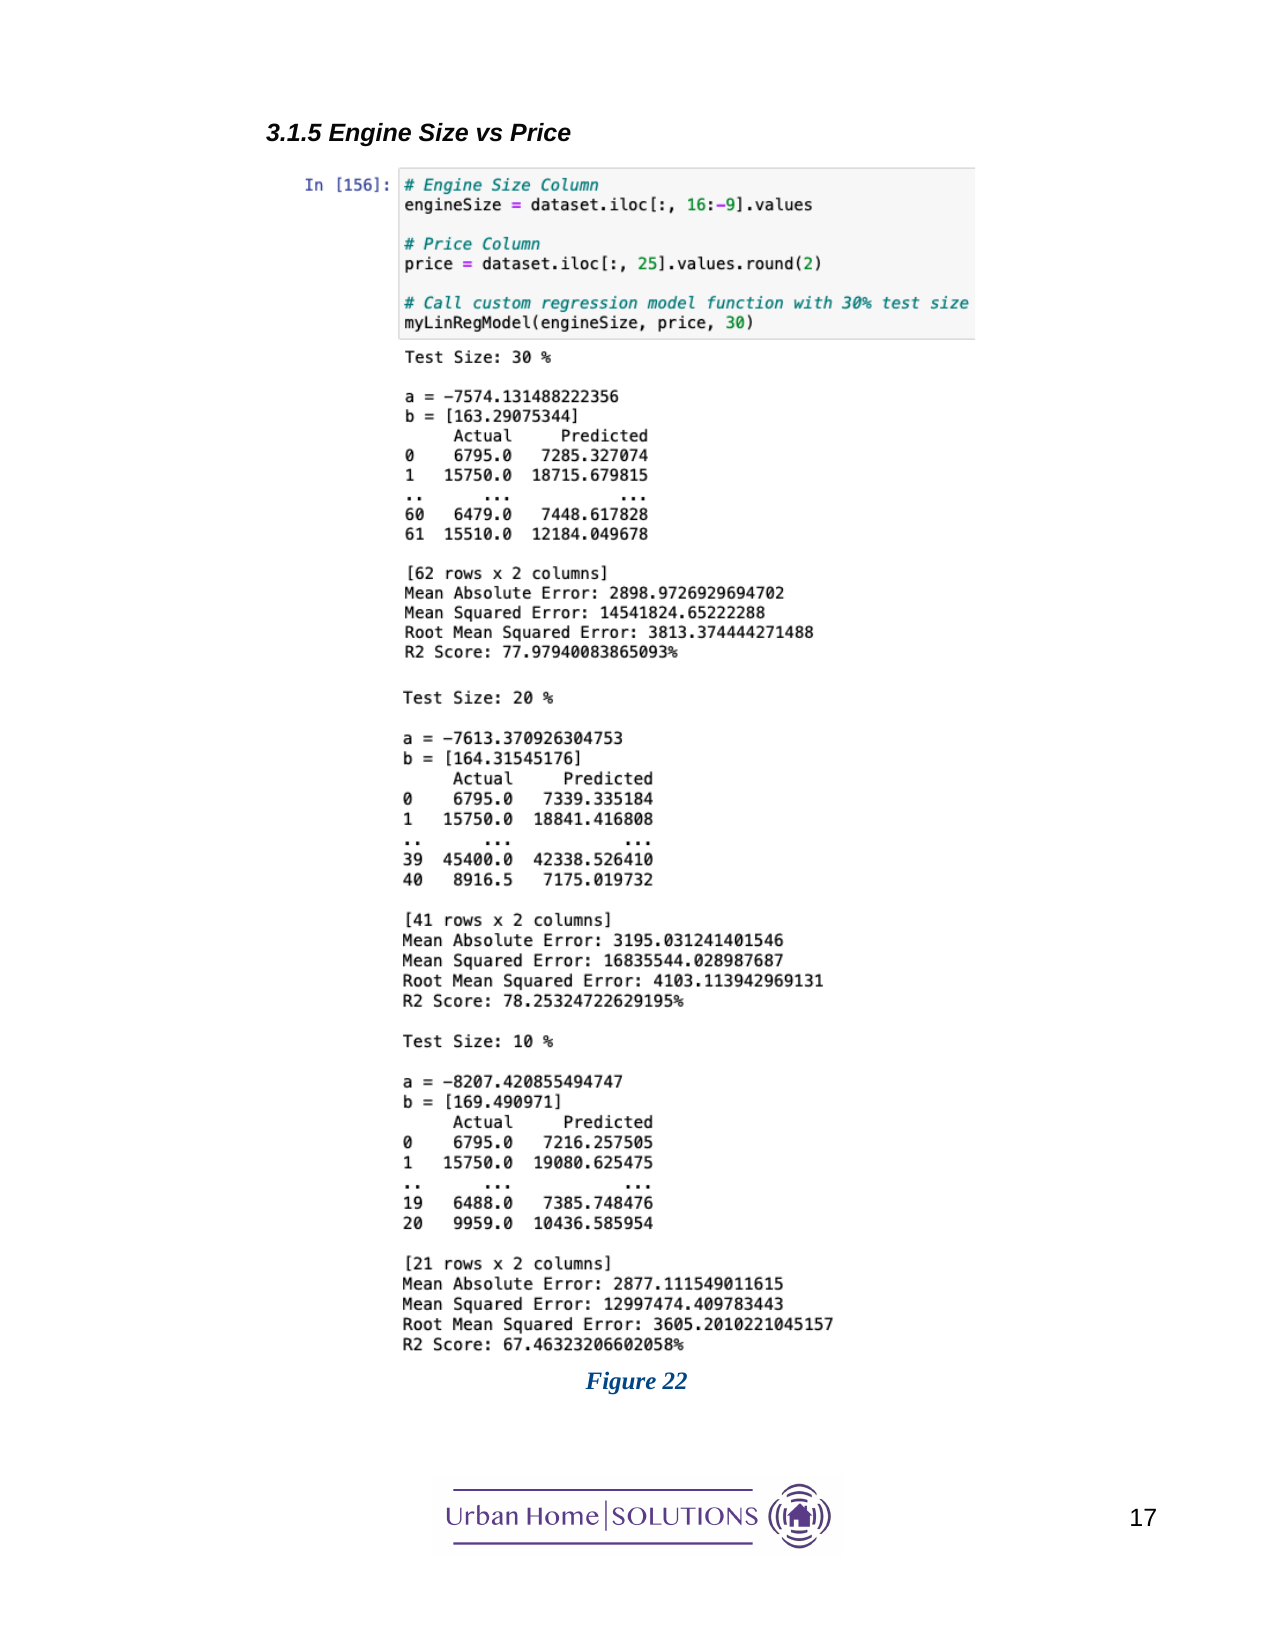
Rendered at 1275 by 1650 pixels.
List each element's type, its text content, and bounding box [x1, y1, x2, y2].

picture [289, 163, 986, 1367]
picture [432, 1474, 844, 1557]
text Figure 22 [290, 1367, 985, 1395]
subtitle 3.1.5 Engine Size vs Price [266, 118, 1157, 147]
